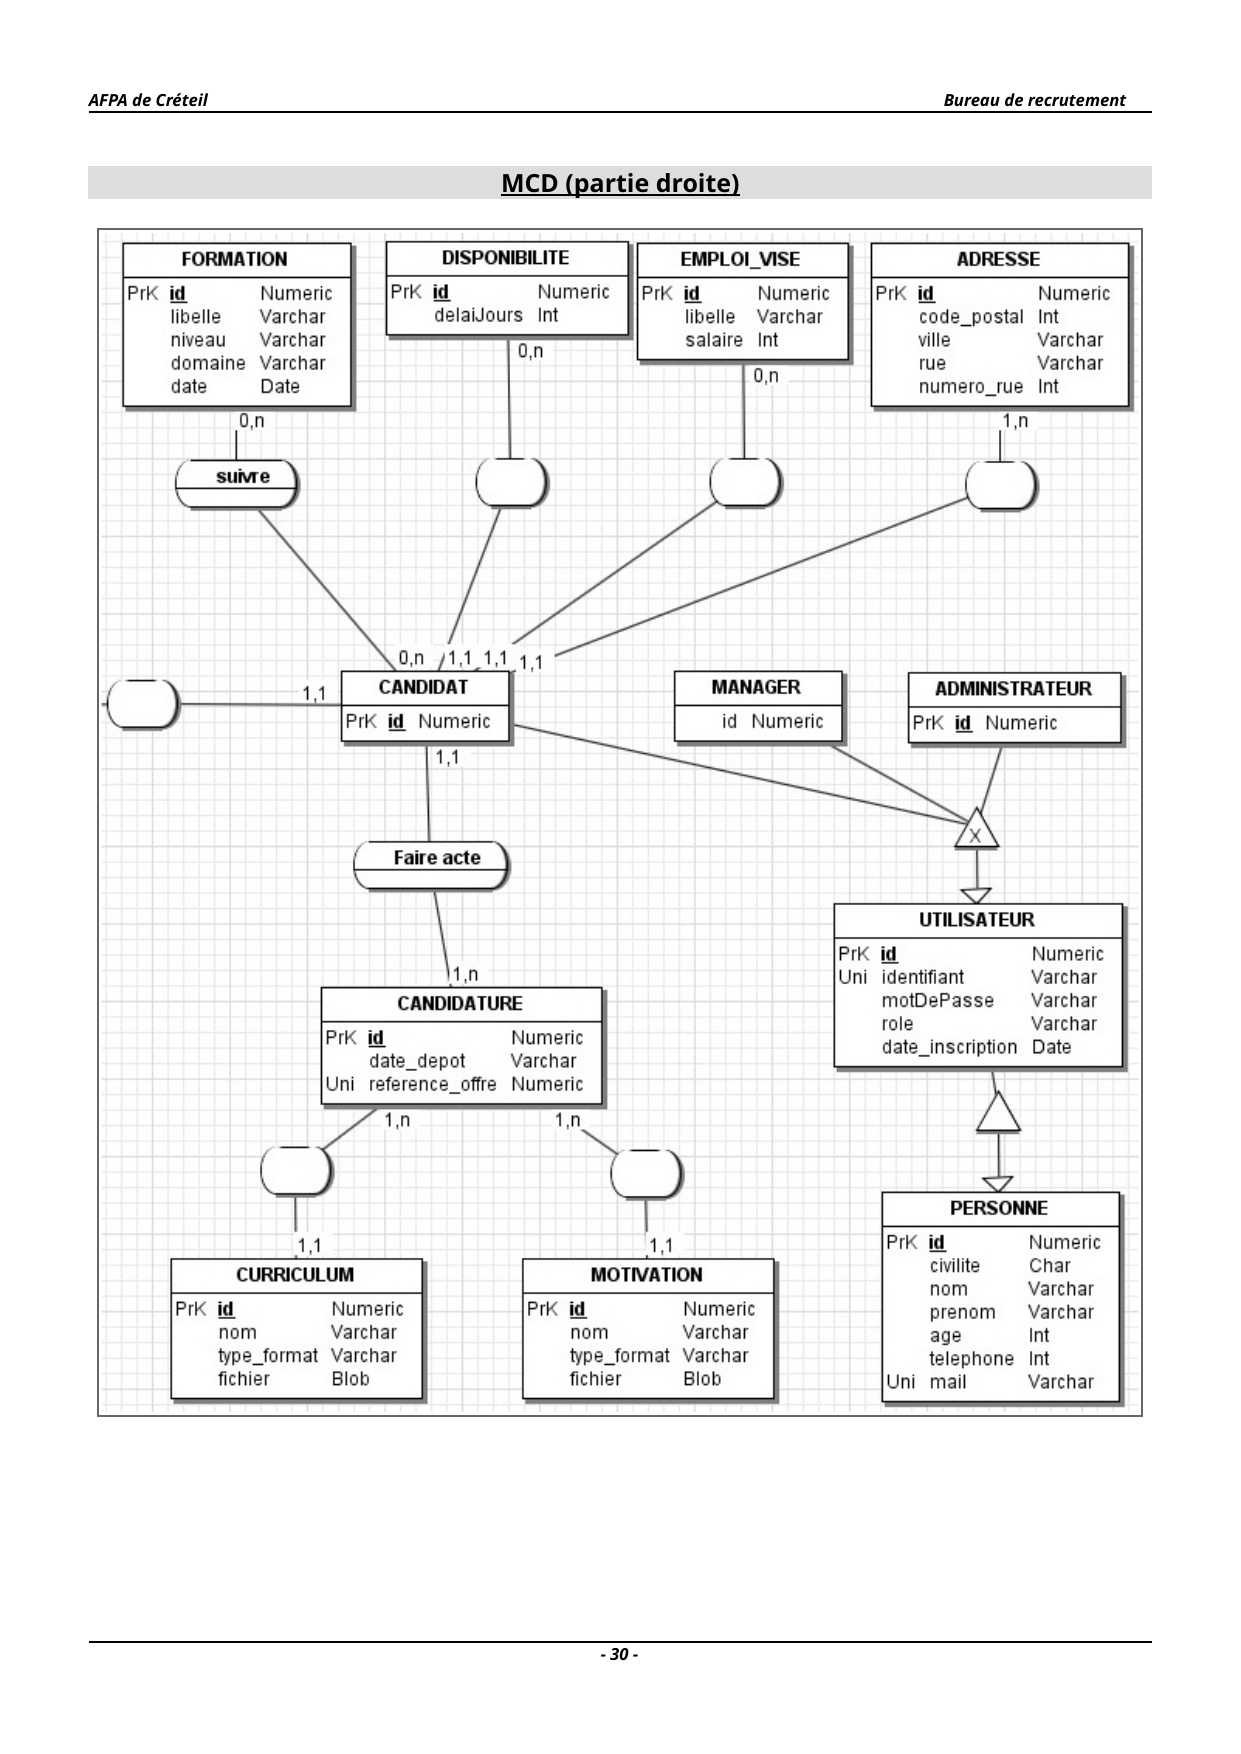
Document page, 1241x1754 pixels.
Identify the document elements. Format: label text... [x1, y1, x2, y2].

text MCD (partie droite) [88, 166, 1152, 199]
picture [101, 233, 1139, 1412]
